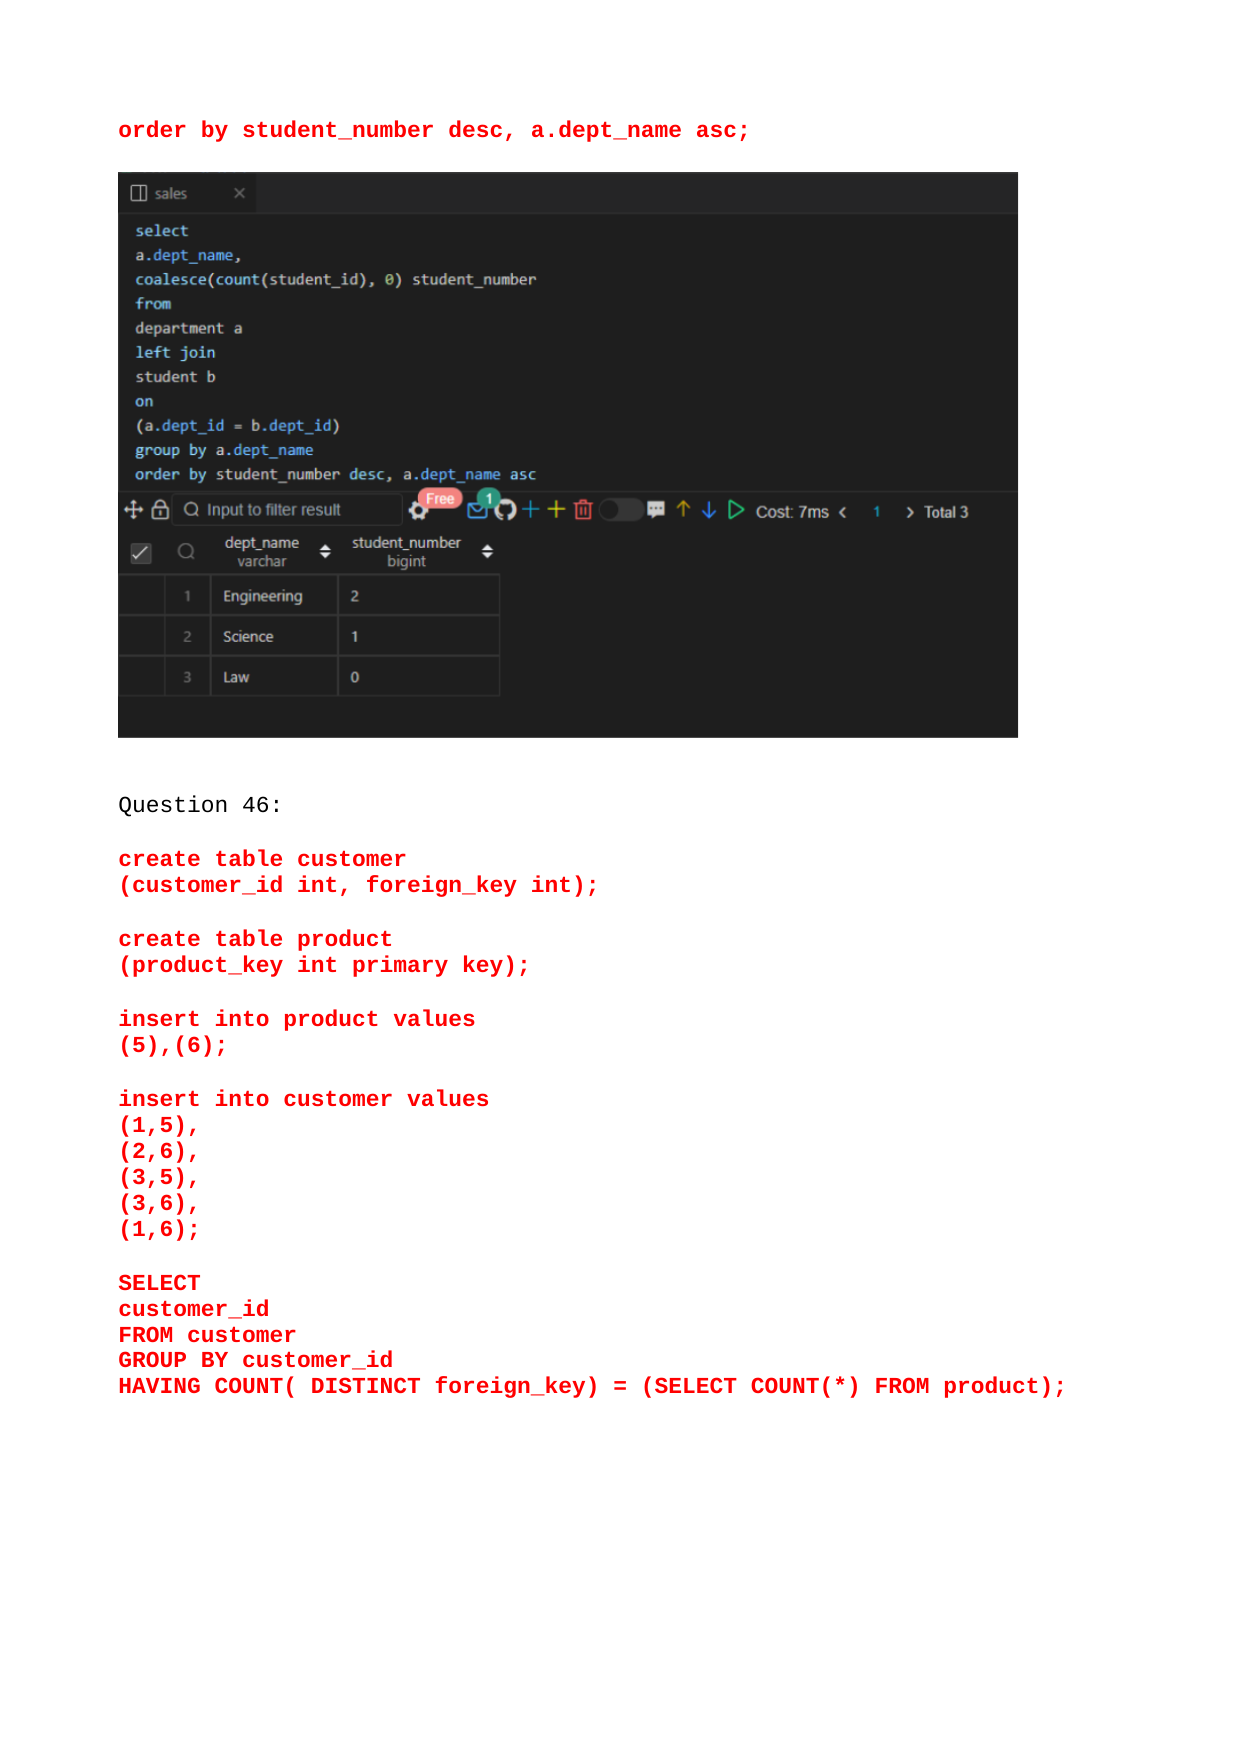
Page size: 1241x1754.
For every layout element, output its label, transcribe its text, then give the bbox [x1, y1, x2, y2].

text (3,5), [118, 1165, 1122, 1191]
text (product_key int primary key); [118, 953, 1122, 979]
text (1,5), [118, 1113, 1122, 1139]
text Question 46: [118, 794, 1122, 820]
text order by student_number desc, a.dept_name asc; [118, 118, 1122, 144]
text create table product [118, 928, 1122, 953]
text insert into product values [118, 1007, 1122, 1033]
text FROM customer [118, 1323, 1122, 1349]
text (customer_id int, foreign_key int); [118, 874, 1122, 899]
text HAVING COUNT( DISTINCT foreign_key) = (SELECT COUNT(*) FROM product); [118, 1375, 1122, 1401]
text customer_id [118, 1297, 1122, 1323]
text (1,6); [118, 1217, 1122, 1243]
text (5),(6); [118, 1033, 1122, 1059]
text SELECT [118, 1271, 1122, 1297]
text create table customer [118, 848, 1122, 874]
text GROUP BY customer_id [118, 1349, 1122, 1375]
text insert into customer values [118, 1087, 1122, 1113]
text (3,6), [118, 1191, 1122, 1217]
text (2,6), [118, 1139, 1122, 1165]
